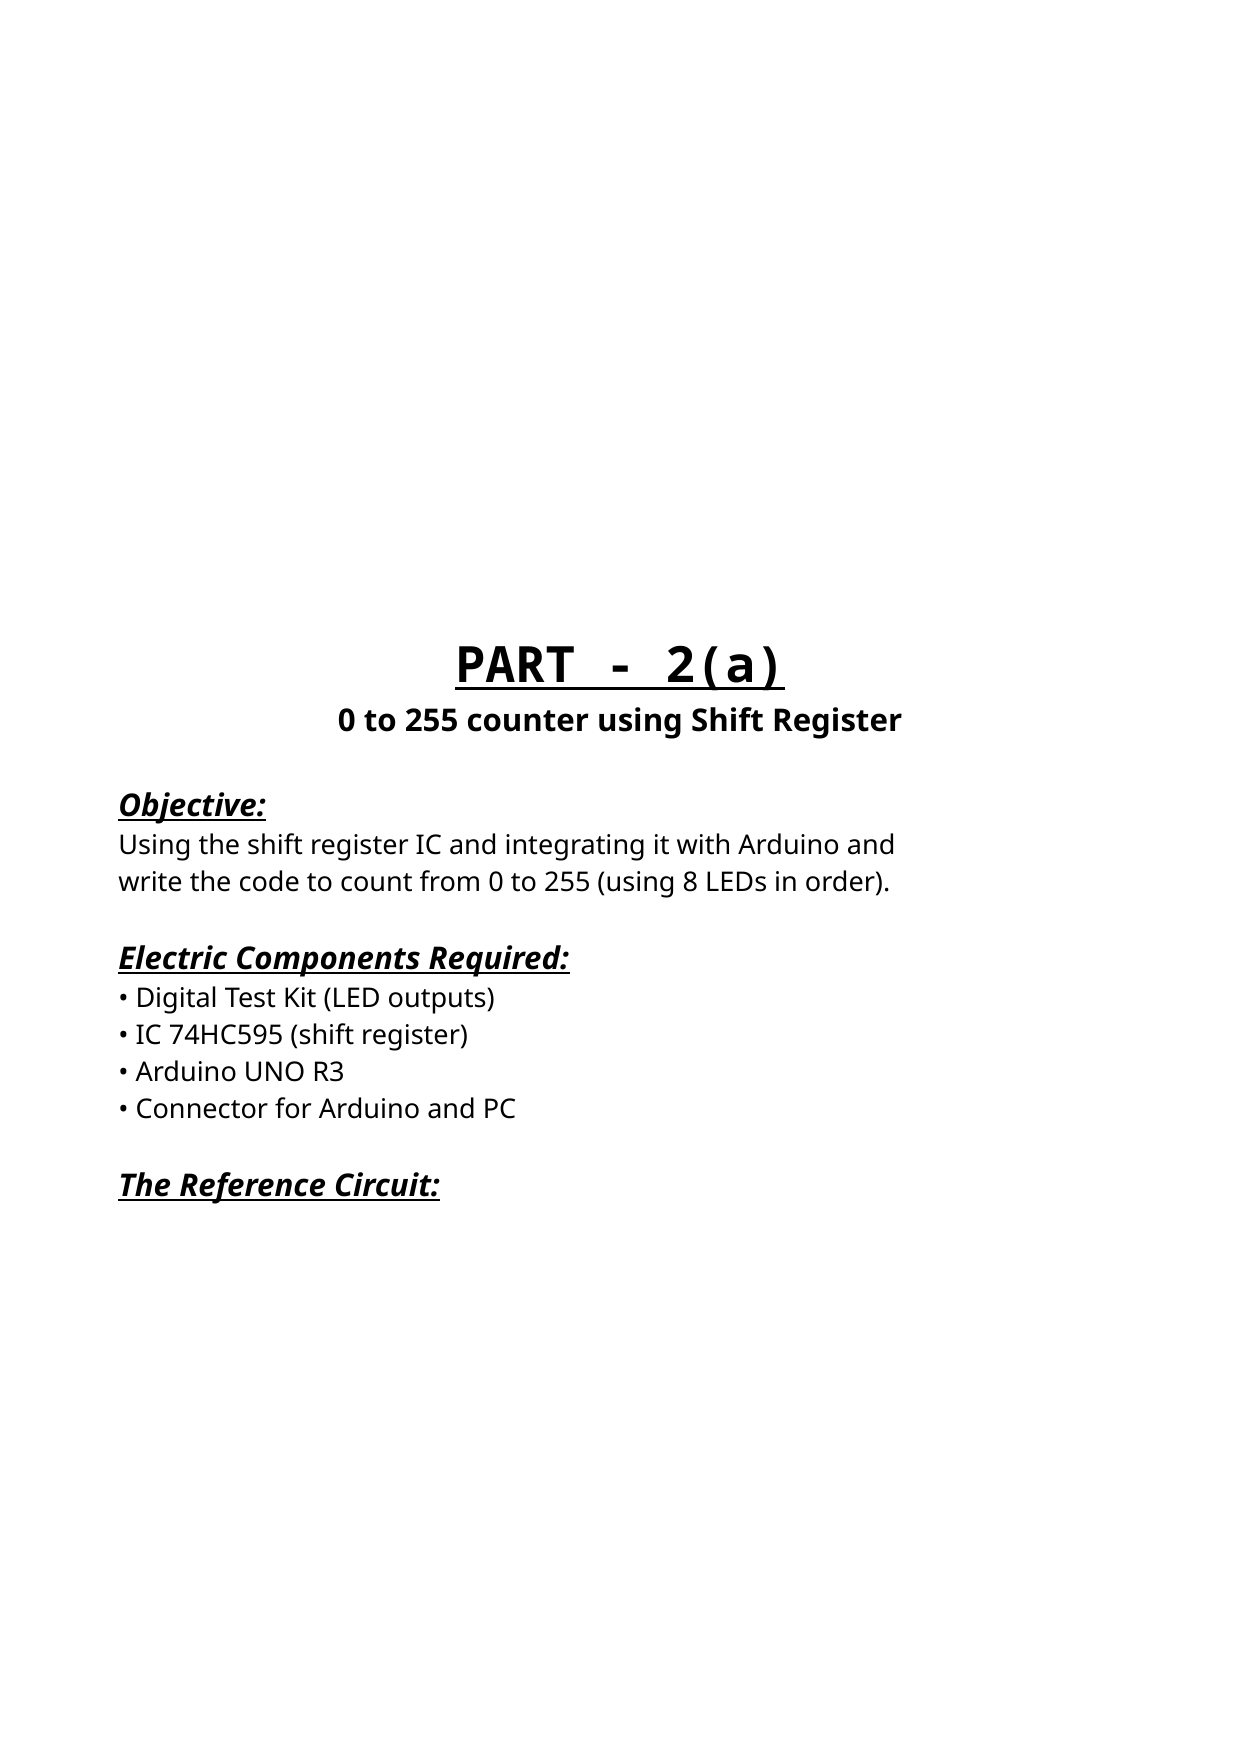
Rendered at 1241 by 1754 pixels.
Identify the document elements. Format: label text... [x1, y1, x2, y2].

text Electric Components Required: [118, 936, 1122, 978]
text 0 to 255 counter using Shift Register [118, 697, 1122, 740]
text write the code to count from 0 to 255 (using 8 LEDs in order). [118, 862, 1122, 899]
text Objective: [118, 783, 1122, 825]
text PART - 2(a) [118, 629, 1122, 697]
text The Reference Circuit: [118, 1163, 1122, 1206]
text • Arduino UNO R3 [118, 1052, 1122, 1089]
text • IC 74HC595 (shift register) [118, 1015, 1122, 1052]
text Using the shift register IC and integrating it with Arduino and [118, 825, 1122, 862]
text • Connector for Arduino and PC [118, 1089, 1122, 1126]
text • Digital Test Kit (LED outputs) [118, 978, 1122, 1015]
